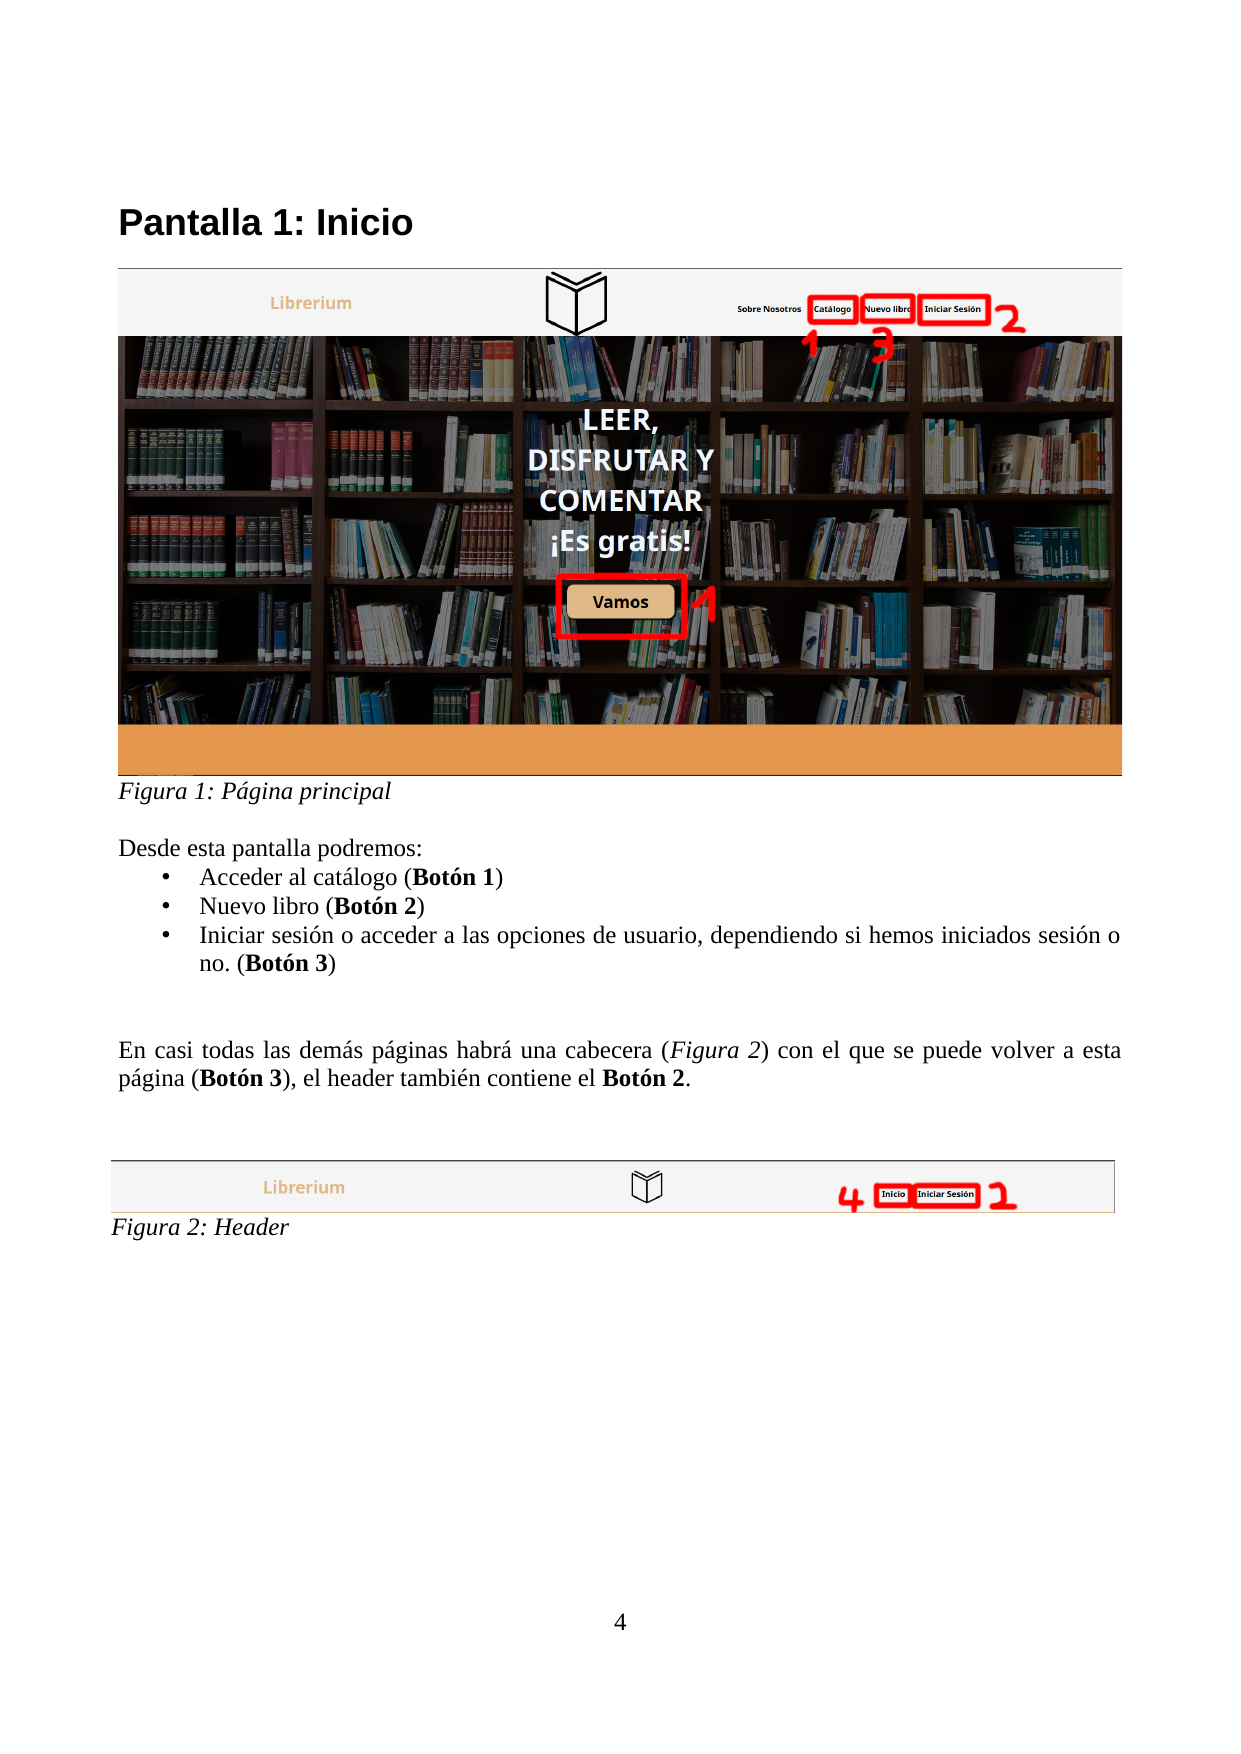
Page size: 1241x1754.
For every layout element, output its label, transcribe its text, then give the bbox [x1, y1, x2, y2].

text En casi todas las demás páginas habrá una cabecera (Figura 2) con el que se puede volver a esta página (Botón 3), el header también contiene el Botón 2. [118, 1035, 1122, 1092]
picture [118, 268, 1123, 776]
picture [111, 1160, 1115, 1213]
list Nuevo libro (Botón 2) [162, 891, 1122, 920]
text Figura 1: Página principal [118, 776, 1122, 805]
list Iniciar sesión o acceder a las opciones de usuario, dependiendo si hemos iniciados sesión o no. (Botón 3) [162, 920, 1122, 977]
subtitle Pantalla 1: Inicio [118, 201, 1122, 244]
list Acceder al catálogo (Botón 1) [162, 862, 1122, 891]
text Figura 2: Header [111, 1213, 1115, 1241]
text Desde esta pantalla podremos: [118, 833, 1122, 862]
